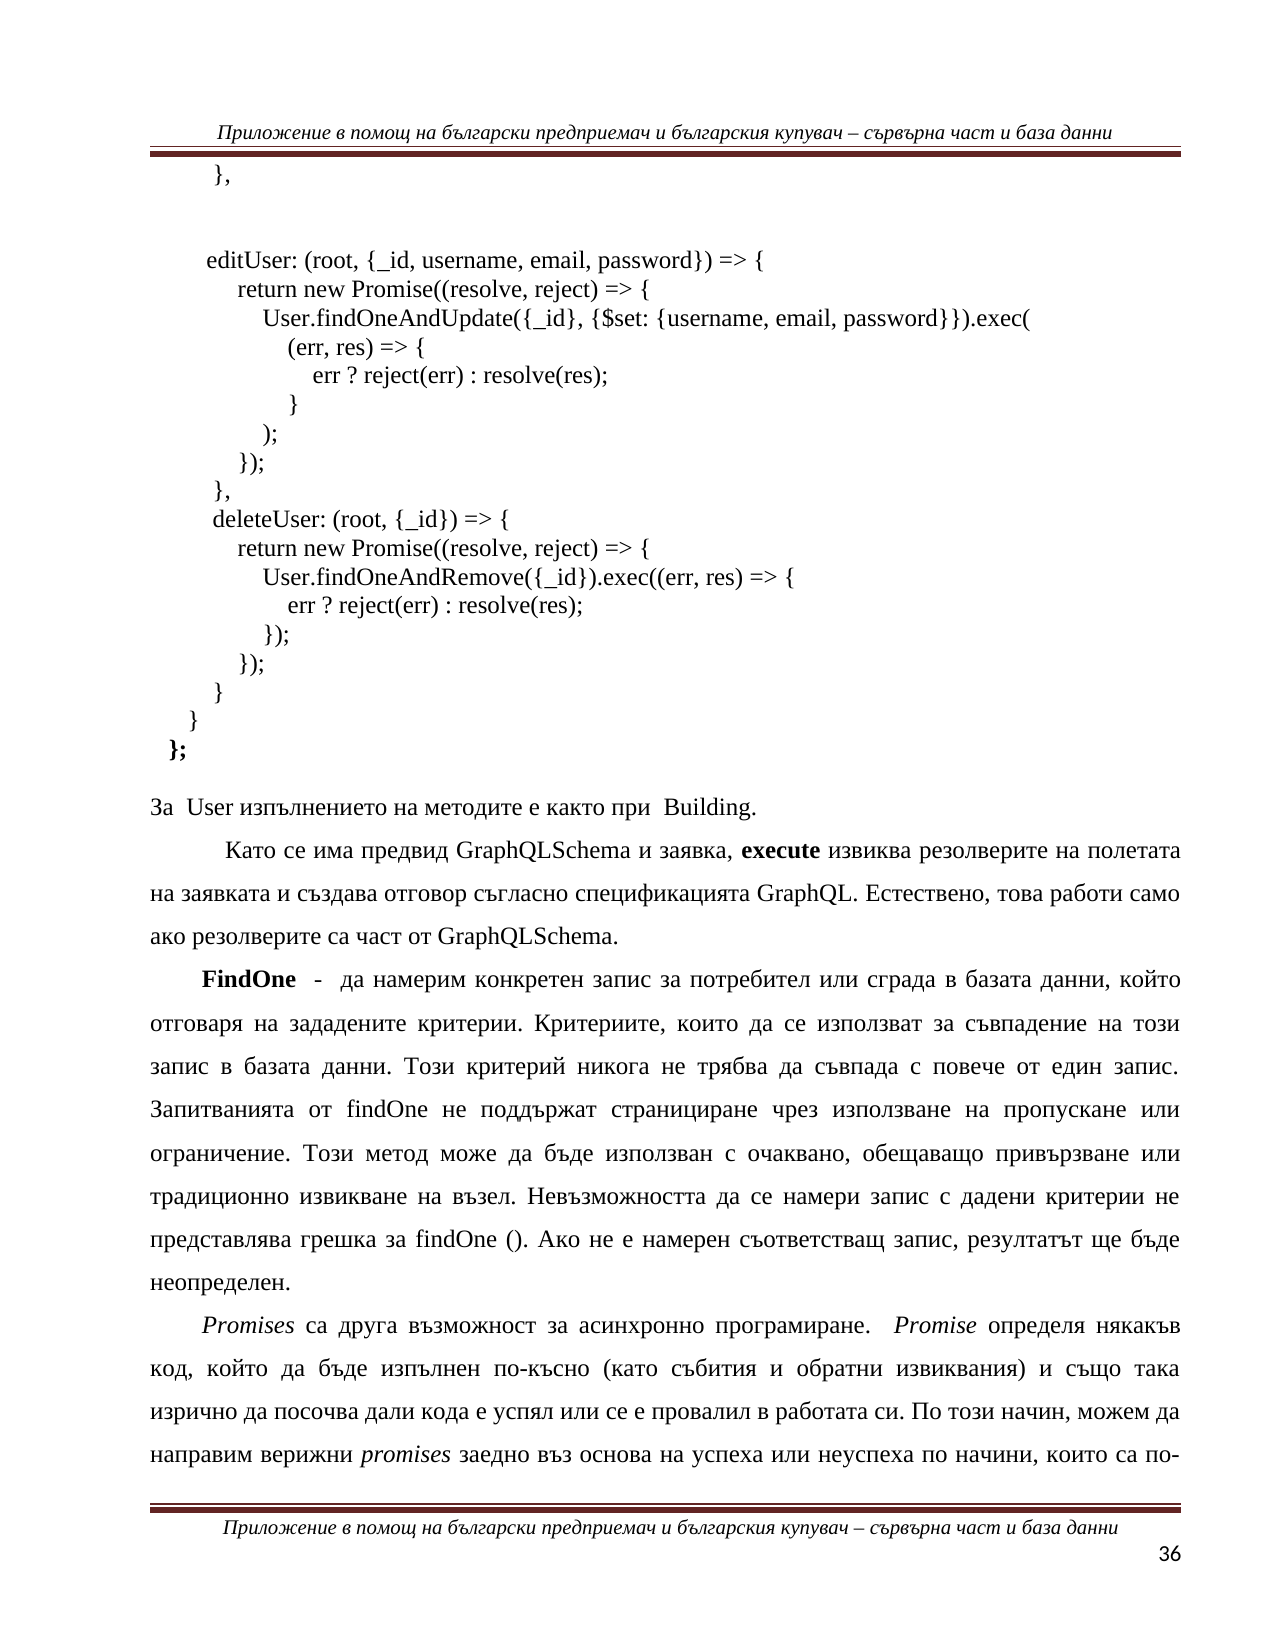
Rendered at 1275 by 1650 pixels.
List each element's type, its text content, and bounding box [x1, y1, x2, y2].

text Promises са друга възможност за асинхронно програмиране. Promise определя някакъв код, който да бъде изпълнен по-късно (като събития и обратни извиквания) и също така изрично да посочва дали кода е успял или се е провалил в работата си. По този начин, можем да направим верижни promises заедно въз основа на успеха или неуспеха по начини, които са по- [150, 1310, 1181, 1468]
text editUser: (root, {_id, username, email, password}) => { [169, 245, 1181, 274]
text (err, res) => { [169, 332, 1181, 360]
text }, [169, 159, 1181, 188]
text User.findOneAndUpdate({_id}, {$set: {username, email, password}}).exec( [169, 303, 1181, 332]
text err ? reject(err) : resolve(res); [169, 590, 1181, 619]
text FindOne - да намерим конкретен запис за потребител или сграда в базата данни, който отговаря на зададените критерии. Критериите, които да се използват за съвпадение на този запис в базата данни. Този критерий никога не трябва да съвпада с повече от един запис. Запитванията от findOne не поддържат странициране чрез използване на пропускане или ограничение. Този метод може да бъде използван с очаквано, обещаващо привързване или традиционно извикване на възел. Невъзможността да се намери запис с дадени критерии не представлява грешка за findOne (). Ако не е намерен съответстващ запис, резултатът ще бъде неопределен. [150, 964, 1181, 1296]
text ); [169, 418, 1181, 447]
text User.findOneAndRemove({_id}).exec((err, res) => { [169, 562, 1181, 590]
text deleteUser: (root, {_id}) => { [169, 504, 1181, 533]
text }); [169, 447, 1181, 475]
text }, [169, 475, 1181, 504]
text } [169, 705, 1181, 734]
text }); [169, 619, 1181, 648]
text За User изпълнението на методите е както при Building. [150, 792, 1181, 820]
text } [169, 389, 1181, 418]
text Като се има предвид GraphQLSchema и заявка, execute извиква резолверите на полетата на заявката и създава отговор съгласно спецификацията GraphQL. Естествено, това работи само ако резолверите са част от GraphQLSchema. [150, 835, 1181, 950]
text err ? reject(err) : resolve(res); [169, 360, 1181, 389]
text }; [169, 734, 1181, 763]
text }); [169, 648, 1181, 677]
text return new Promise((resolve, reject) => { [169, 274, 1181, 303]
text } [169, 677, 1181, 705]
text return new Promise((resolve, reject) => { [169, 533, 1181, 562]
